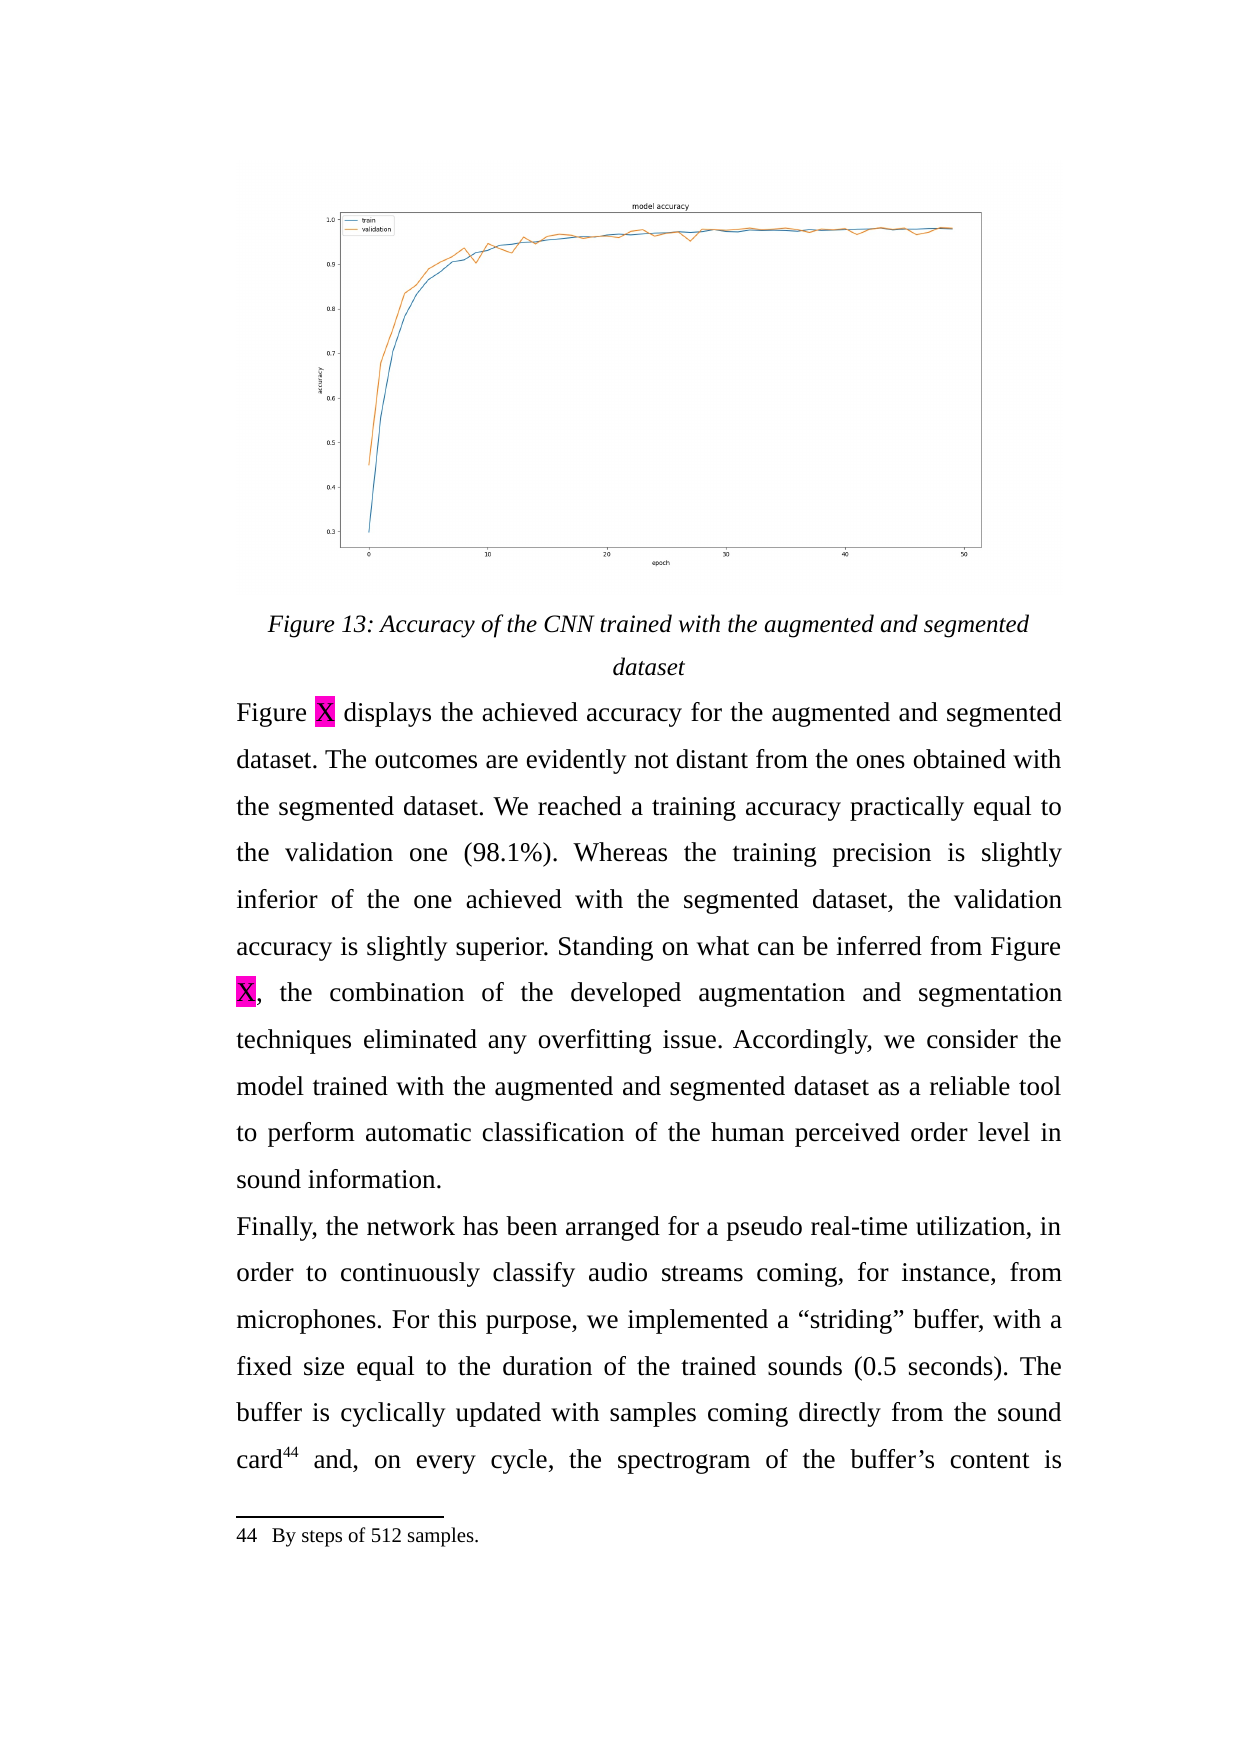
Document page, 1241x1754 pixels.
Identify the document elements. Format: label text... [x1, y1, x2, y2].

text Figure 13: Accuracy of the CNN trained with the augmented and segmented dataset [236, 595, 1063, 681]
text Finally, the network has been arranged for a pseudo real-time utilization, in order to continuously classify audio streams coming, for instance, from microphones. For this purpose, we implemented a “striding” buffer, with a fixed size equal to the duration of the trained sounds (0.5 seconds). The buffer is cyclically updated with samples coming directly from the sound card and, on every cycle, the spectrogram of the buffer’s content is [236, 1210, 1063, 1474]
text Figure X displays the achieved accuracy for the augmented and segmented dataset. The outcomes are evidently not distant from the ones obtained with the segmented dataset. We reached a training accuracy practically equal to the validation one (98.1%). Whereas the training precision is slightly inferior of the one achieved with the segmented dataset, the validation accuracy is slightly superior. Standing on what can be inferred from Figure X, the combination of the developed augmentation and segmentation techniques eliminated any overfitting issue. Accordingly, we consider the model trained with the augmented and segmented dataset as a reliable tool to perform automatic classification of the human perceived order level in sound information. [236, 681, 1063, 1194]
text By steps of 512 samples. [236, 1523, 1063, 1547]
picture [236, 160, 1063, 595]
